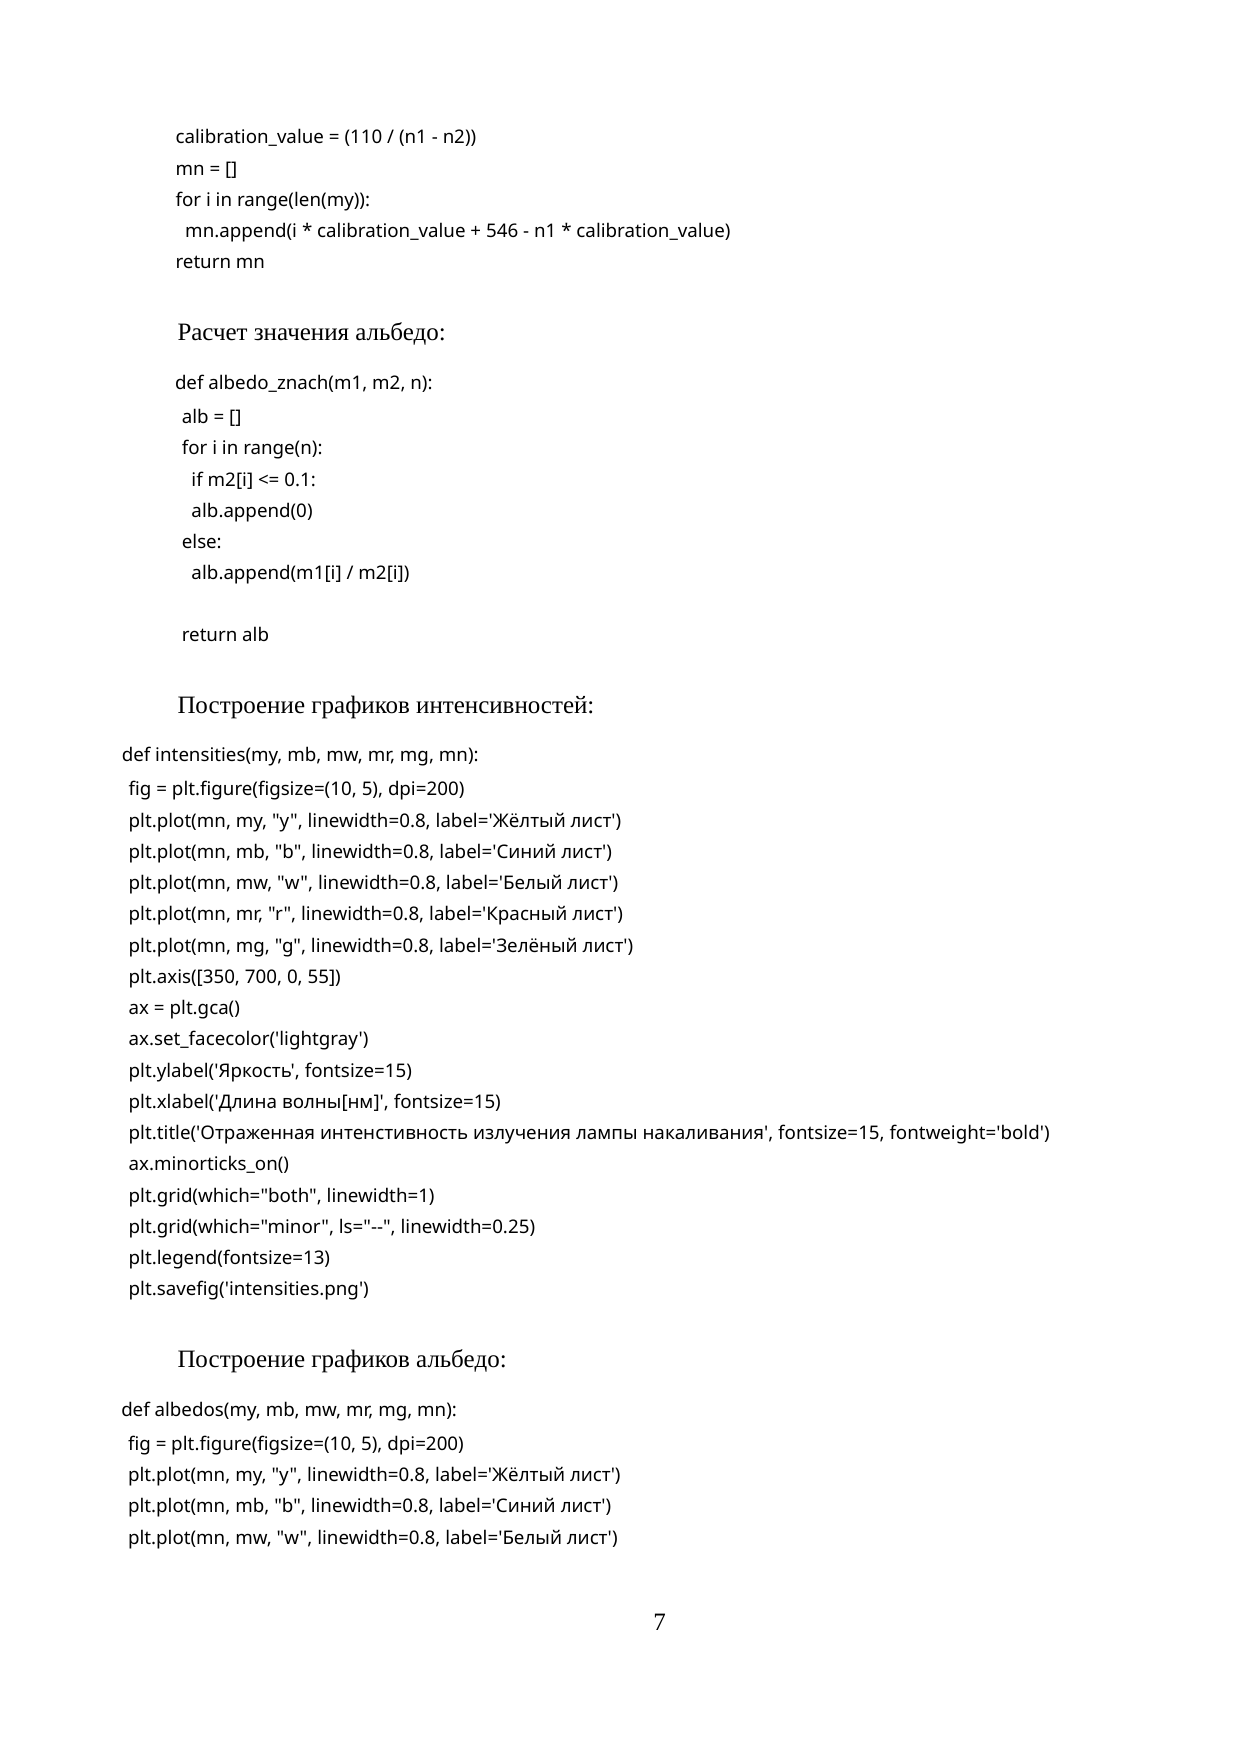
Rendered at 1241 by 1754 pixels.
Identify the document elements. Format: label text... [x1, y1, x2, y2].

table_cell plt.ylabel('Яркость', fontsize=15) [119, 1051, 1123, 1082]
table_cell plt.axis([350, 700, 0, 55]) [119, 958, 1123, 989]
text Построение графиков альбедо: [118, 1344, 1122, 1373]
table_cell plt.plot(mn, my, "y", linewidth=0.8, label='Жёлтый лист') [119, 801, 1123, 832]
table_cell ax.set_facecolor('lightgray') [119, 1020, 1123, 1051]
table_cell calibration_value = (110 / (n1 - n2)) [166, 118, 1075, 149]
table_cell for i in range(n): [172, 429, 1074, 460]
table_cell plt.plot(mn, mr, "r", linewidth=0.8, label='Красный лист') [119, 895, 1123, 926]
table_cell alb = [] [172, 398, 1074, 429]
table_cell plt.plot(mn, mb, "b", linewidth=0.8, label='Синий лист') [118, 1487, 1122, 1518]
text Расчет значения альбедо: [118, 317, 1122, 346]
table_cell plt.grid(which="both", linewidth=1) [119, 1176, 1123, 1207]
table_cell for i in range(len(my)): [166, 181, 1075, 212]
table_cell alb.append(0) [172, 491, 1074, 523]
table_cell fig = plt.figure(figsize=(10, 5), dpi=200) [119, 770, 1123, 801]
table_cell ax = plt.gca() [119, 989, 1123, 1020]
table_cell ax.minorticks_on() [119, 1145, 1123, 1176]
table_header def albedo_znach(m1, m2, n): [172, 361, 1074, 398]
table_cell plt.savefig('intensities.png') [119, 1270, 1123, 1301]
table_cell plt.xlabel('Длина волны[нм]', fontsize=15) [119, 1083, 1123, 1114]
table_cell plt.legend(fontsize=13) [119, 1239, 1123, 1270]
table_cell plt.grid(which="minor", ls="--", linewidth=0.25) [119, 1208, 1123, 1239]
table_cell return mn [166, 243, 1075, 274]
table_header def albedos(my, mb, mw, mr, mg, mn): [118, 1388, 1122, 1424]
table_cell plt.plot(mn, mw, "w", linewidth=0.8, label='Белый лист') [118, 1518, 1122, 1549]
table_cell fig = plt.figure(figsize=(10, 5), dpi=200) [118, 1425, 1122, 1456]
table_cell return alb [172, 615, 1074, 647]
table_cell [172, 585, 1074, 615]
table_cell mn = [] [166, 149, 1075, 181]
table_cell plt.title('Отраженная интенстивность излучения лампы накаливания', fontsize=15, fontweight='bold') [119, 1114, 1123, 1145]
table_cell else: [172, 523, 1074, 554]
table_cell plt.plot(mn, mg, "g", linewidth=0.8, label='Зелёный лист') [119, 926, 1123, 957]
text Построение графиков интенсивностей: [118, 690, 1122, 718]
table_cell plt.plot(mn, my, "y", linewidth=0.8, label='Жёлтый лист') [118, 1456, 1122, 1487]
table_cell alb.append(m1[i] / m2[i]) [172, 554, 1074, 585]
table_cell mn.append(i * calibration_value + 546 - n1 * calibration_value) [166, 212, 1075, 243]
table_cell if m2[i] <= 0.1: [172, 460, 1074, 491]
table_cell plt.plot(mn, mw, "w", linewidth=0.8, label='Белый лист') [119, 864, 1123, 895]
table_header def intensities(my, mb, mw, mr, mg, mn): [119, 733, 1123, 770]
table_cell plt.plot(mn, mb, "b", linewidth=0.8, label='Синий лист') [119, 833, 1123, 864]
